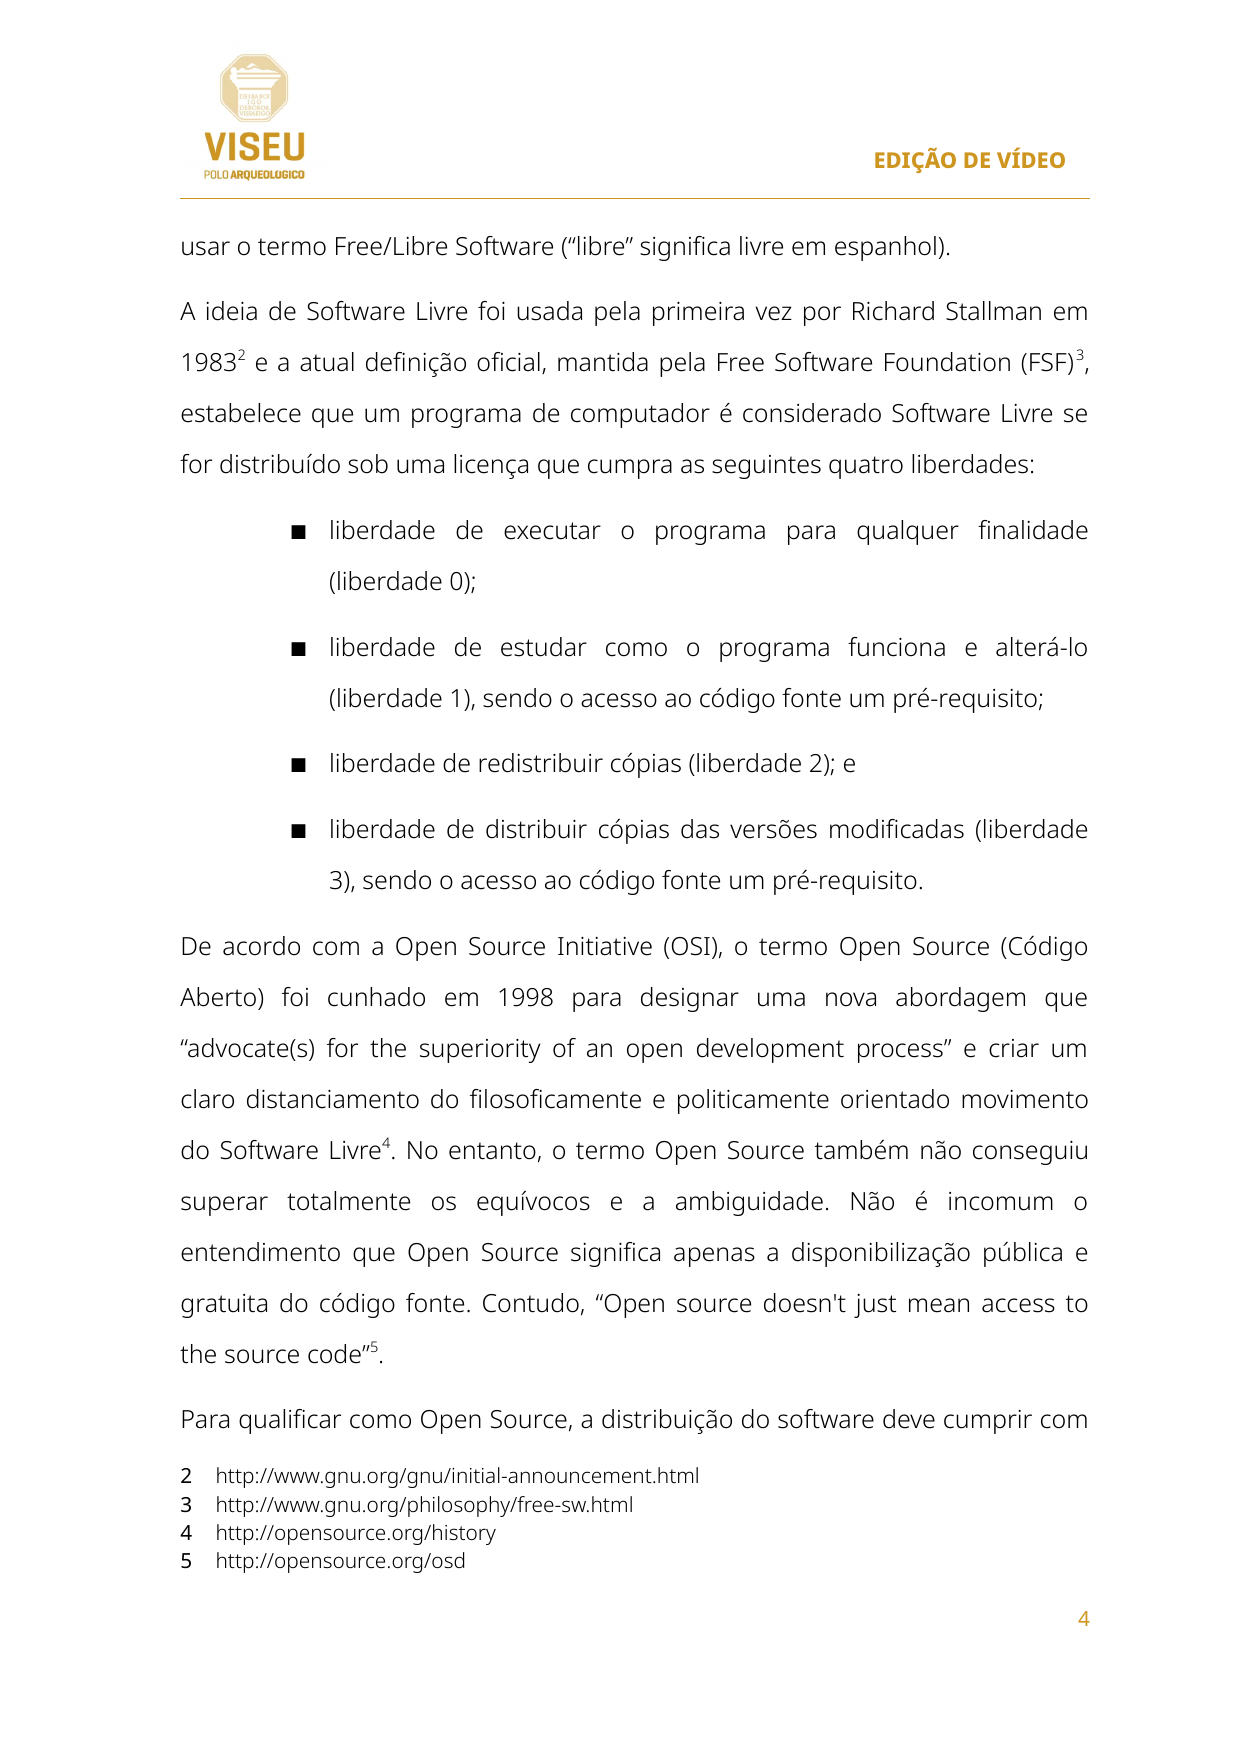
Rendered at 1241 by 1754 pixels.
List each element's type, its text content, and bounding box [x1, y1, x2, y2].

text De acordo com a Open Source Initiative (OSI), o termo Open Source (Código Aberto) foi cunhado em 1998 para designar uma nova abordagem que “advocate(s) for the superiority of an open development process” e criar um claro distanciamento do filosoficamente e politicamente orientado movimento do Software Livre. No entanto, o termo Open Source também não conseguiu superar totalmente os equívocos e a ambiguidade. Não é incomum o entendimento que Open Source significa apenas a disponibilização pública e gratuita do código fonte. Contudo, “Open source doesn't just mean access to the source code”. [180, 928, 1090, 1371]
text Para qualificar como Open Source, a distribuição do software deve cumprir com [180, 1402, 1090, 1436]
list liberdade de estudar como o programa funciona e alterá-lo (liberdade 1), sendo o acesso ao código fonte um pré-requisito; [291, 629, 1090, 714]
text A ideia de Software Livre foi usada pela primeira vez por Richard Stallman em 1983 e a atual definição oficial, mantida pela Free Software Foundation (FSF), estabelece que um programa de computador é considerado Software Livre se for distribuído sob uma licença que cumpra as seguintes quatro liberdades: [180, 294, 1090, 481]
list liberdade de distribuir cópias das versões modificadas (liberdade 3), sendo o acesso ao código fonte um pré-requisito. [291, 811, 1090, 897]
text usar o termo Free/Libre Software (“libre” significa livre em espanhol). [180, 228, 1090, 262]
text http://www.gnu.org/gnu/initial-announcement.html [180, 1461, 1090, 1490]
text http://opensource.org/osd [180, 1547, 1090, 1575]
text http://opensource.org/history [180, 1518, 1090, 1547]
list liberdade de redistribuir cópias (liberdade 2); e [291, 746, 1090, 780]
list liberdade de executar o programa para qualquer finalidade (liberdade 0); [291, 512, 1090, 598]
text http://www.gnu.org/philosophy/free-sw.html [180, 1490, 1090, 1518]
